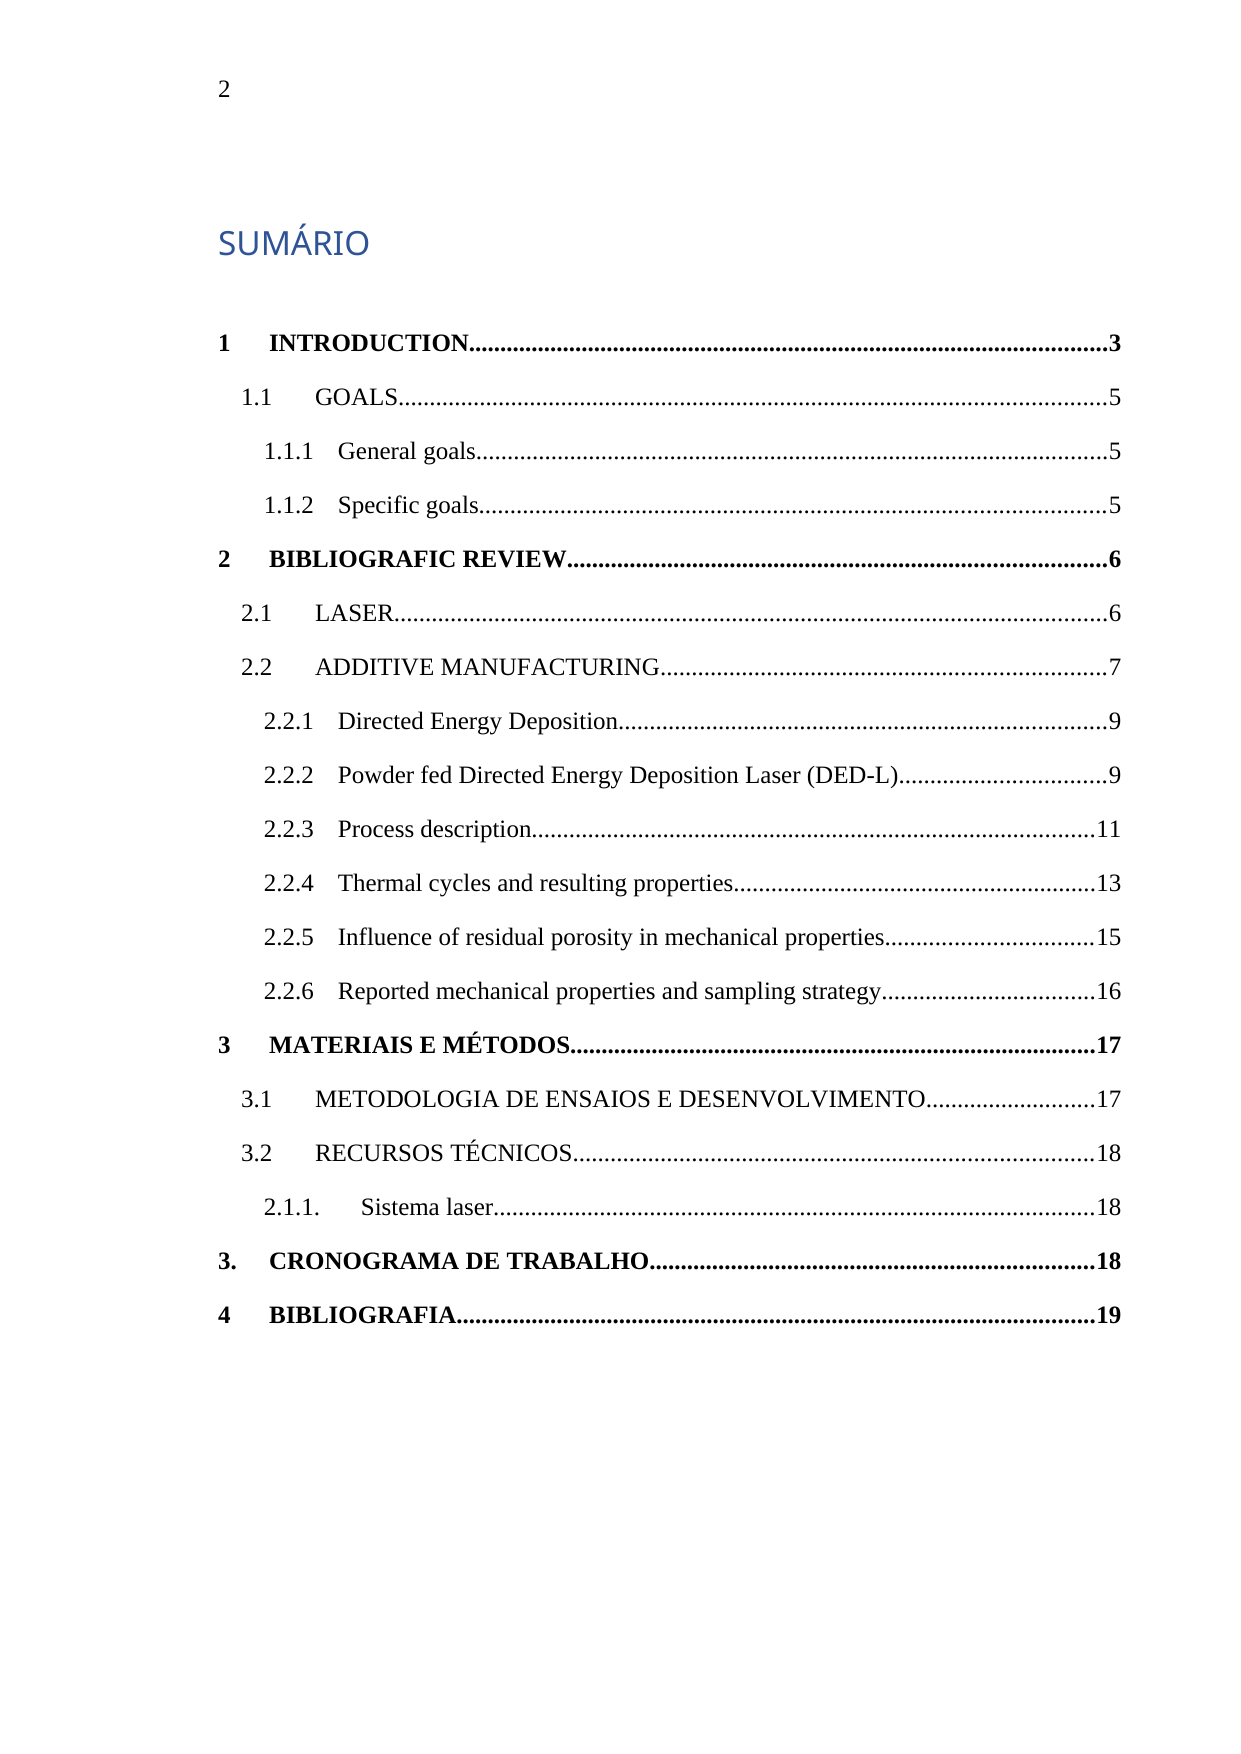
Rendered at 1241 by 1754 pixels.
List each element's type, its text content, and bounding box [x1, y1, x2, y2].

text 3. CRONOGRAMA DE TRABALHO 18 [177, 1246, 1122, 1275]
text 2.1.1. Sistema laser 18 [223, 1192, 1122, 1221]
text 1.1.1 General goals 5 [223, 436, 1122, 466]
text 2.2.1 Directed Energy Deposition 9 [223, 706, 1122, 735]
text 2.1 LASER 6 [200, 598, 1122, 627]
text 2.2.3 Process description 11 [223, 814, 1122, 843]
text 2.2.2 Powder fed Directed Energy Deposition Laser (DED-L) 9 [223, 760, 1122, 789]
text 4 BIBLIOGRAFIA 19 [177, 1300, 1122, 1329]
text 3.1 METODOLOGIA DE ENSAIOS E DESENVOLVIMENTO 17 [200, 1084, 1122, 1113]
subtitle SUMÁRIO [177, 220, 1122, 265]
text 2.2.4 Thermal cycles and resulting properties 13 [223, 868, 1122, 897]
text 2.2.6 Reported mechanical properties and sampling strategy 16 [223, 976, 1122, 1005]
text 3 MATERIAIS E MÉTODOS 17 [177, 1030, 1122, 1059]
text 2.2.5 Influence of residual porosity in mechanical properties 15 [223, 922, 1122, 951]
text 2.2 ADDITIVE MANUFACTURING 7 [200, 652, 1122, 681]
text 1 INTRODUCTION 3 [177, 328, 1122, 358]
text 1.1.2 Specific goals 5 [223, 490, 1122, 519]
text 2 BIBLIOGRAFIC REVIEW 6 [177, 544, 1122, 573]
text 3.2 RECURSOS TÉCNICOS 18 [200, 1138, 1122, 1167]
text 1.1 GOALS 5 [200, 382, 1122, 412]
